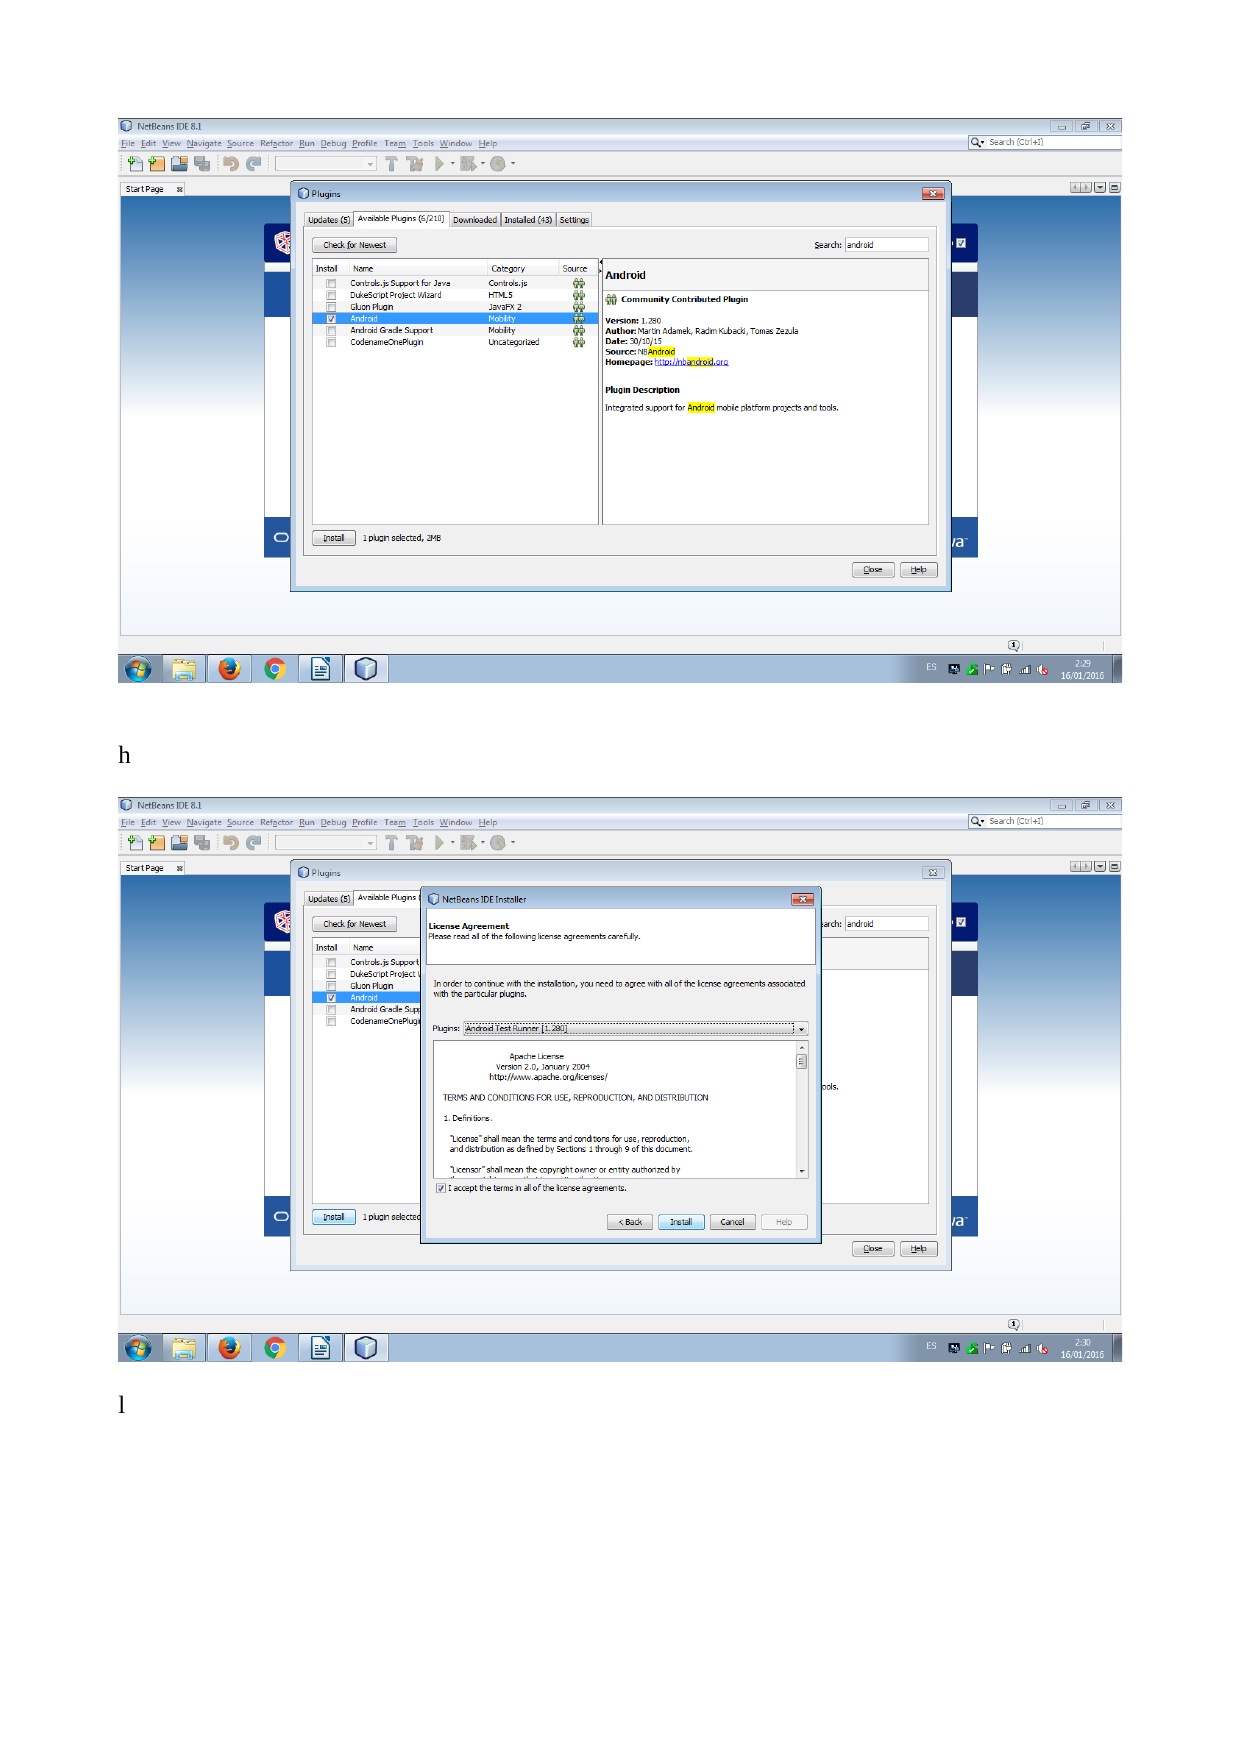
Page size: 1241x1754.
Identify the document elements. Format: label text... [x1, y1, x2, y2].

text l [118, 1391, 1122, 1419]
picture [118, 797, 1123, 1362]
text h [118, 740, 1122, 769]
picture [118, 118, 1123, 683]
